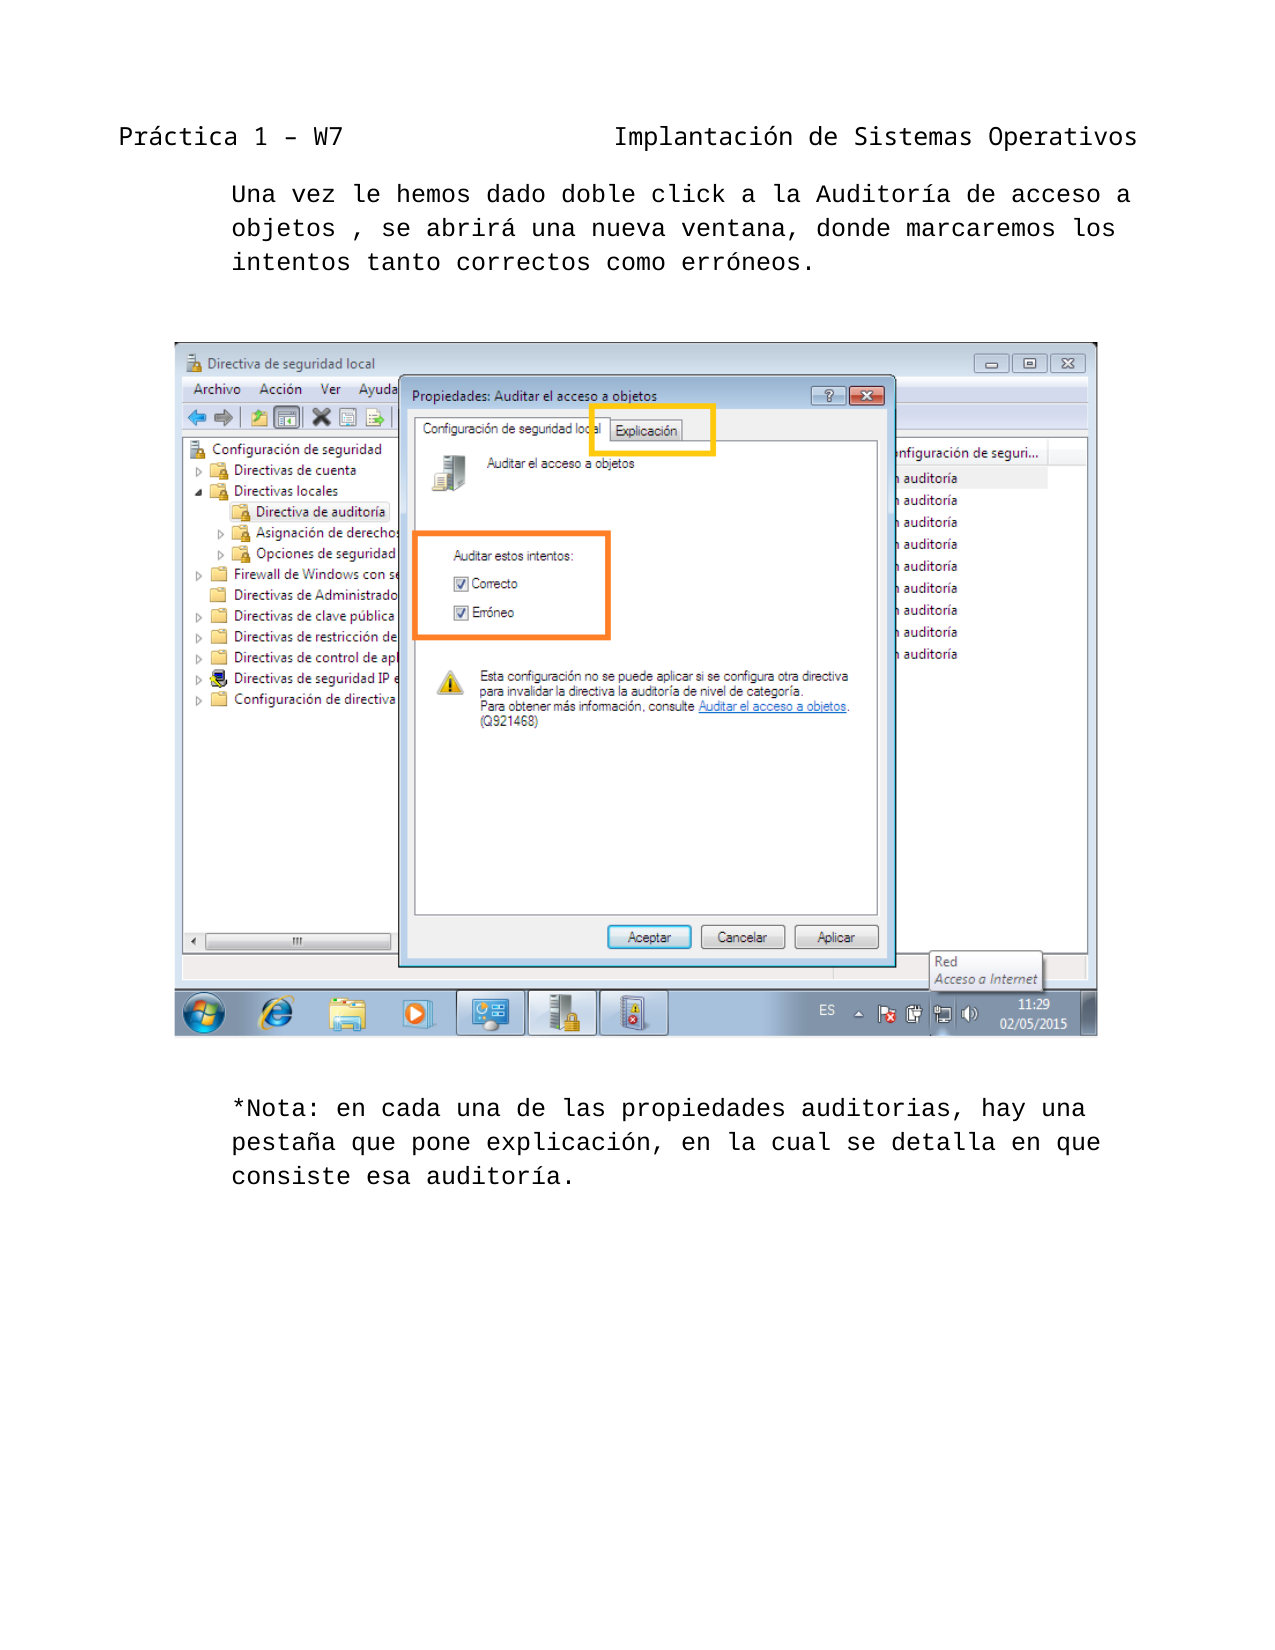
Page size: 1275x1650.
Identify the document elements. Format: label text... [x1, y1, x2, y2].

text Una vez le hemos dado doble click a la Auditoría de acceso a objetos , se abrirá una nueva ventana, donde marcaremos los intentos tanto correctos como erróneos. [231, 182, 1157, 278]
text *Nota: en cada una de las propiedades auditorias, hay una pestaña que pone explicación, en la cual se detalla en que consiste esa auditoría. [231, 1095, 1157, 1192]
picture [174, 342, 1101, 1044]
